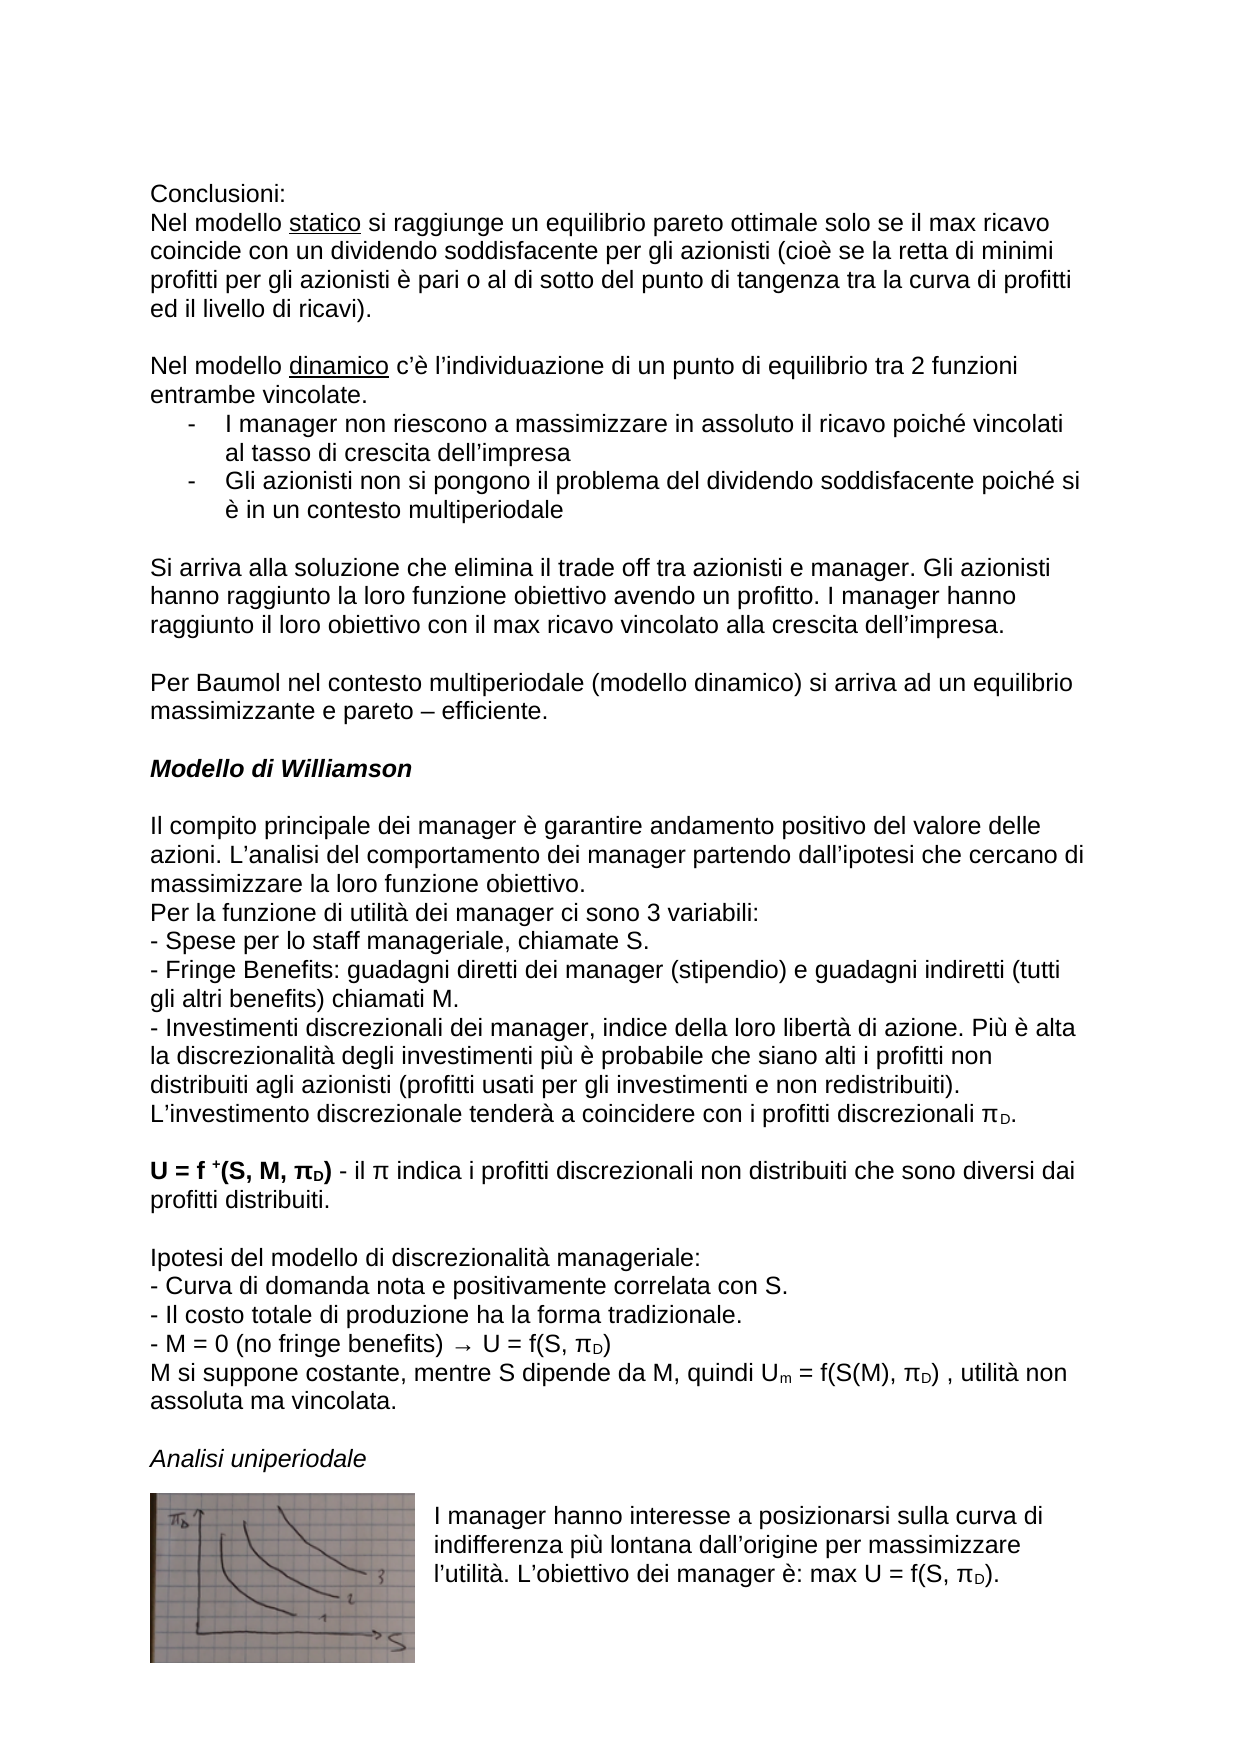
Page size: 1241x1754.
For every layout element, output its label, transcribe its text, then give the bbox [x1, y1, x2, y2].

text M si suppone costante, mentre S dipende da M, quindi Um = f(S(M), πD) , utilità non assoluta ma vincolata. [150, 1357, 1090, 1415]
text Analisi uniperiodale [150, 1444, 1090, 1472]
text Per Baumol nel contesto multiperiodale (modello dinamico) si arriva ad un equilibrio massimizzante e pareto – efficiente. [150, 667, 1090, 725]
text - Curva di domanda nota e positivamente correlata con S. [150, 1271, 1090, 1300]
text Per la funzione di utilità dei manager ci sono 3 variabili: [150, 897, 1090, 926]
text Ipotesi del modello di discrezionalità manageriale: [150, 1242, 1090, 1271]
text - Il costo totale di produzione ha la forma tradizionale. [150, 1300, 1090, 1329]
text I manager hanno interesse a posizionarsi sulla curva di indifferenza più lontana dall’origine per massimizzare l’utilità. L’obiettivo dei manager è: max U = f(S, πD). [296, 1501, 1090, 1587]
text Nel modello statico si raggiunge un equilibrio pareto ottimale solo se il max ricavo coincide con un dividendo soddisfacente per gli azionisti (cioè se la retta di minimi profitti per gli azionisti è pari o al di sotto del punto di tangenza tra la curva di profitti ed il livello di ricavi). [150, 207, 1090, 322]
list I manager non riescono a massimizzare in assoluto il ricavo poiché vincolati al tasso di crescita dell’impresa [187, 409, 1090, 466]
text Modello di Williamson [150, 754, 1090, 782]
text U = f +(S, M, πD) - il π indica i profitti discrezionali non distribuiti che sono diversi dai profitti distribuiti. [150, 1156, 1090, 1214]
picture [150, 1493, 296, 1663]
text - M = 0 (no fringe benefits) → U = f(S, πD) [150, 1329, 1090, 1357]
text - Spese per lo staff manageriale, chiamate S. [150, 926, 1090, 955]
text - Fringe Benefits: guadagni diretti dei manager (stipendio) e guadagni indiretti (tutti gli altri benefits) chiamati M. [150, 955, 1090, 1012]
text Nel modello dinamico c’è l’individuazione di un punto di equilibrio tra 2 funzioni entrambe vincolate. [150, 351, 1090, 409]
text Il compito principale dei manager è garantire andamento positivo del valore delle azioni. L’analisi del comportamento dei manager partendo dall’ipotesi che cercano di massimizzare la loro funzione obiettivo. [150, 811, 1090, 897]
text - Investimenti discrezionali dei manager, indice della loro libertà di azione. Più è alta la discrezionalità degli investimenti più è probabile che siano alti i profitti non distribuiti agli azionisti (profitti usati per gli investimenti e non redistribuiti). L’investimento discrezionale tenderà a coincidere con i profitti discrezionali πD. [150, 1012, 1090, 1127]
text Conclusioni: [150, 179, 1090, 207]
text Si arriva alla soluzione che elimina il trade off tra azionisti e manager. Gli azionisti hanno raggiunto la loro funzione obiettivo avendo un profitto. I manager hanno raggiunto il loro obiettivo con il max ricavo vincolato alla crescita dell’impresa. [150, 552, 1090, 639]
list Gli azionisti non si pongono il problema del dividendo soddisfacente poiché si è in un contesto multiperiodale [187, 466, 1090, 524]
